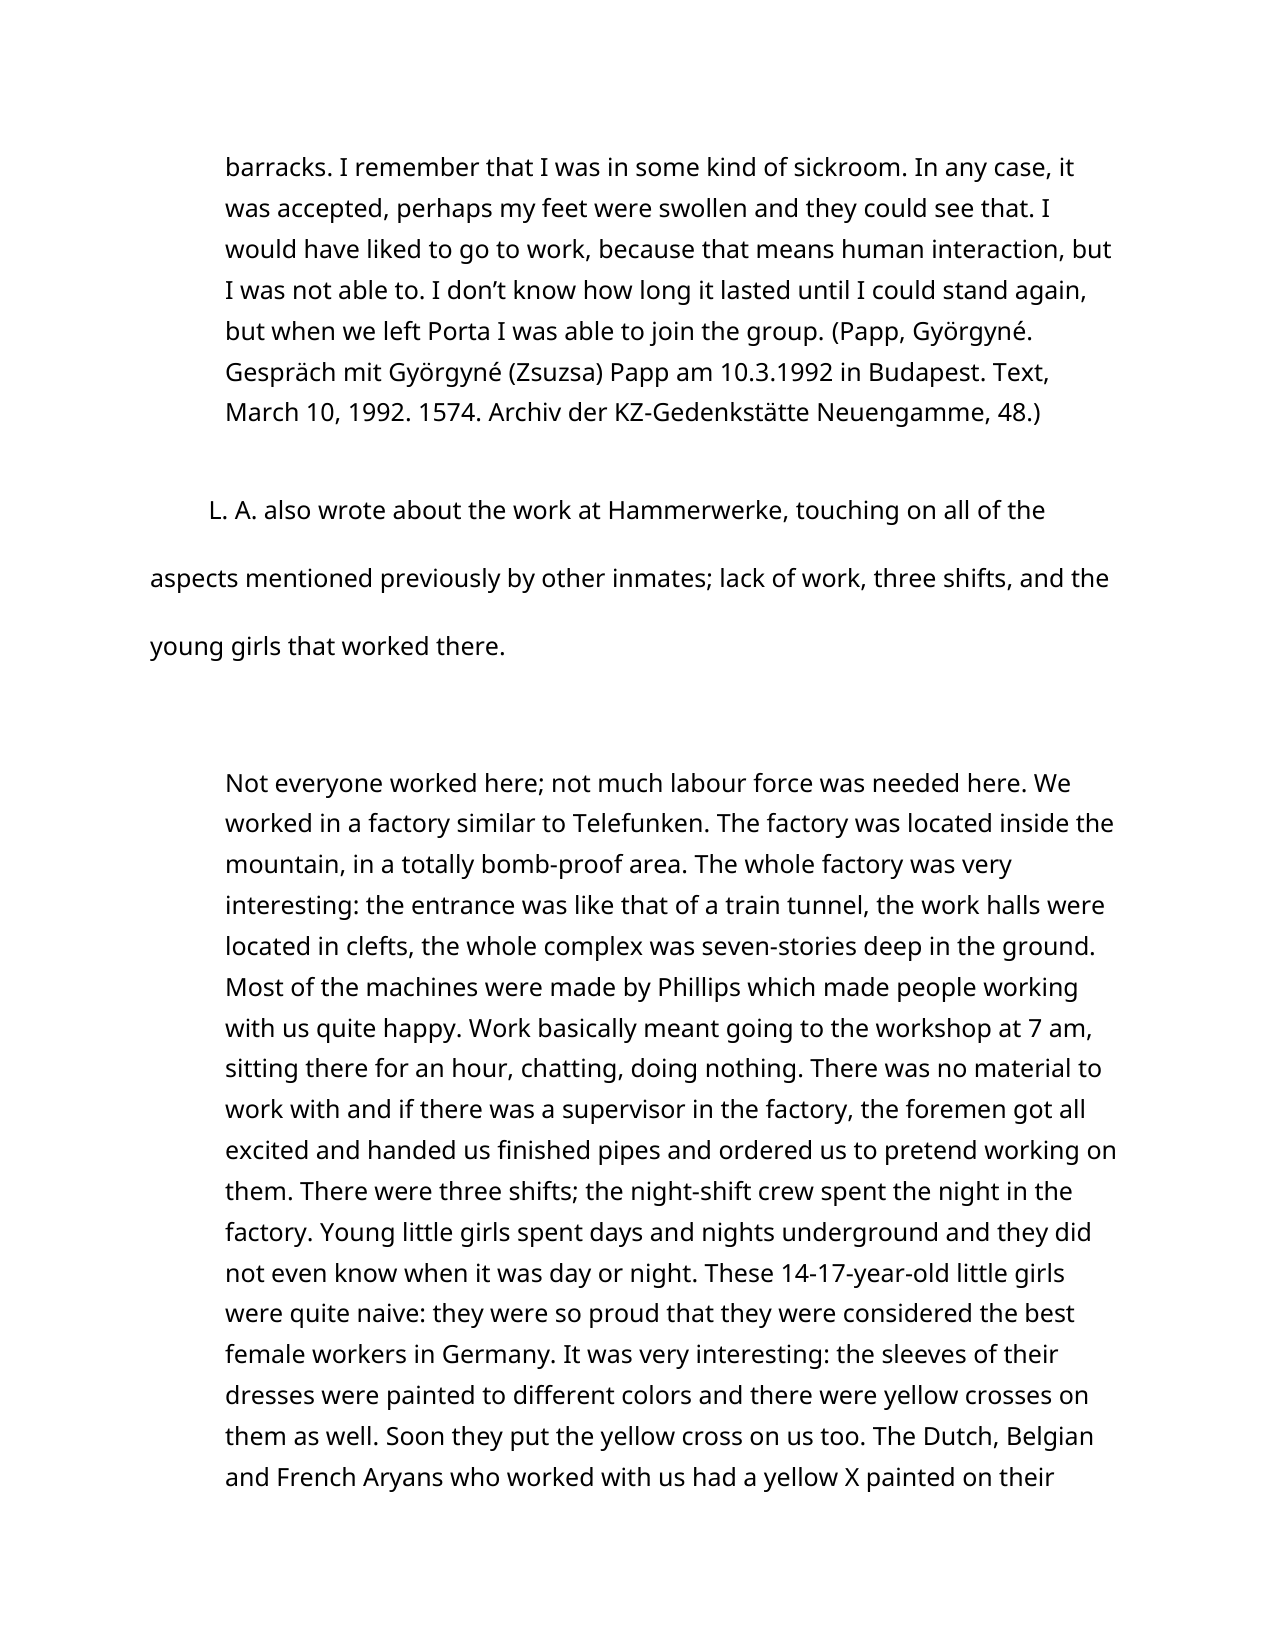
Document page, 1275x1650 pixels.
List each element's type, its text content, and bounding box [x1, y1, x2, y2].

text barracks. I remember that I was in some kind of sickroom. In any case, it was accepted, perhaps my feet were swollen and they could see that. I would have liked to go to work, because that means human interaction, but I was not able to. I don’t know how long it lasted until I could stand again, but when we left Porta I was able to join the group. (Papp, Györgyné. Gespräch mit Györgyné (Zsuzsa) Papp am 10.3.1992 in Budapest. Text, March 10, 1992. 1574. Archiv der KZ‑Gedenkstätte Neuengamme, 48.) [225, 150, 1125, 429]
text L. A. also wrote about the work at Hammerwerke, touching on all of the aspects mentioned previously by other inmates; lack of work, three shifts, and the young girls that worked there. [150, 493, 1125, 663]
text Not everyone worked here; not much labour force was needed here. We worked in a factory similar to Telefunken. The factory was located inside the mountain, in a totally bomb-proof area. The whole factory was very interesting: the entrance was like that of a train tunnel, the work halls were located in clefts, the whole complex was seven-stories deep in the ground. Most of the machines were made by Phillips which made people working with us quite happy. Work basically meant going to the workshop at 7 am, sitting there for an hour, chatting, doing nothing. There was no material to work with and if there was a supervisor in the factory, the foremen got all excited and handed us finished pipes and ordered us to pretend working on them. There were three shifts; the night-shift crew spent the night in the factory. Young little girls spent days and nights underground and they did not even know when it was day or night. These 14-17-year-old little girls were quite naive: they were so proud that they were considered the best female workers in Germany. It was very interesting: the sleeves of their dresses were painted to different colors and there were yellow crosses on them as well. Soon they put the yellow cross on us too. The Dutch, Belgian and French Aryans who worked with us had a yellow X painted on their [225, 765, 1125, 1493]
